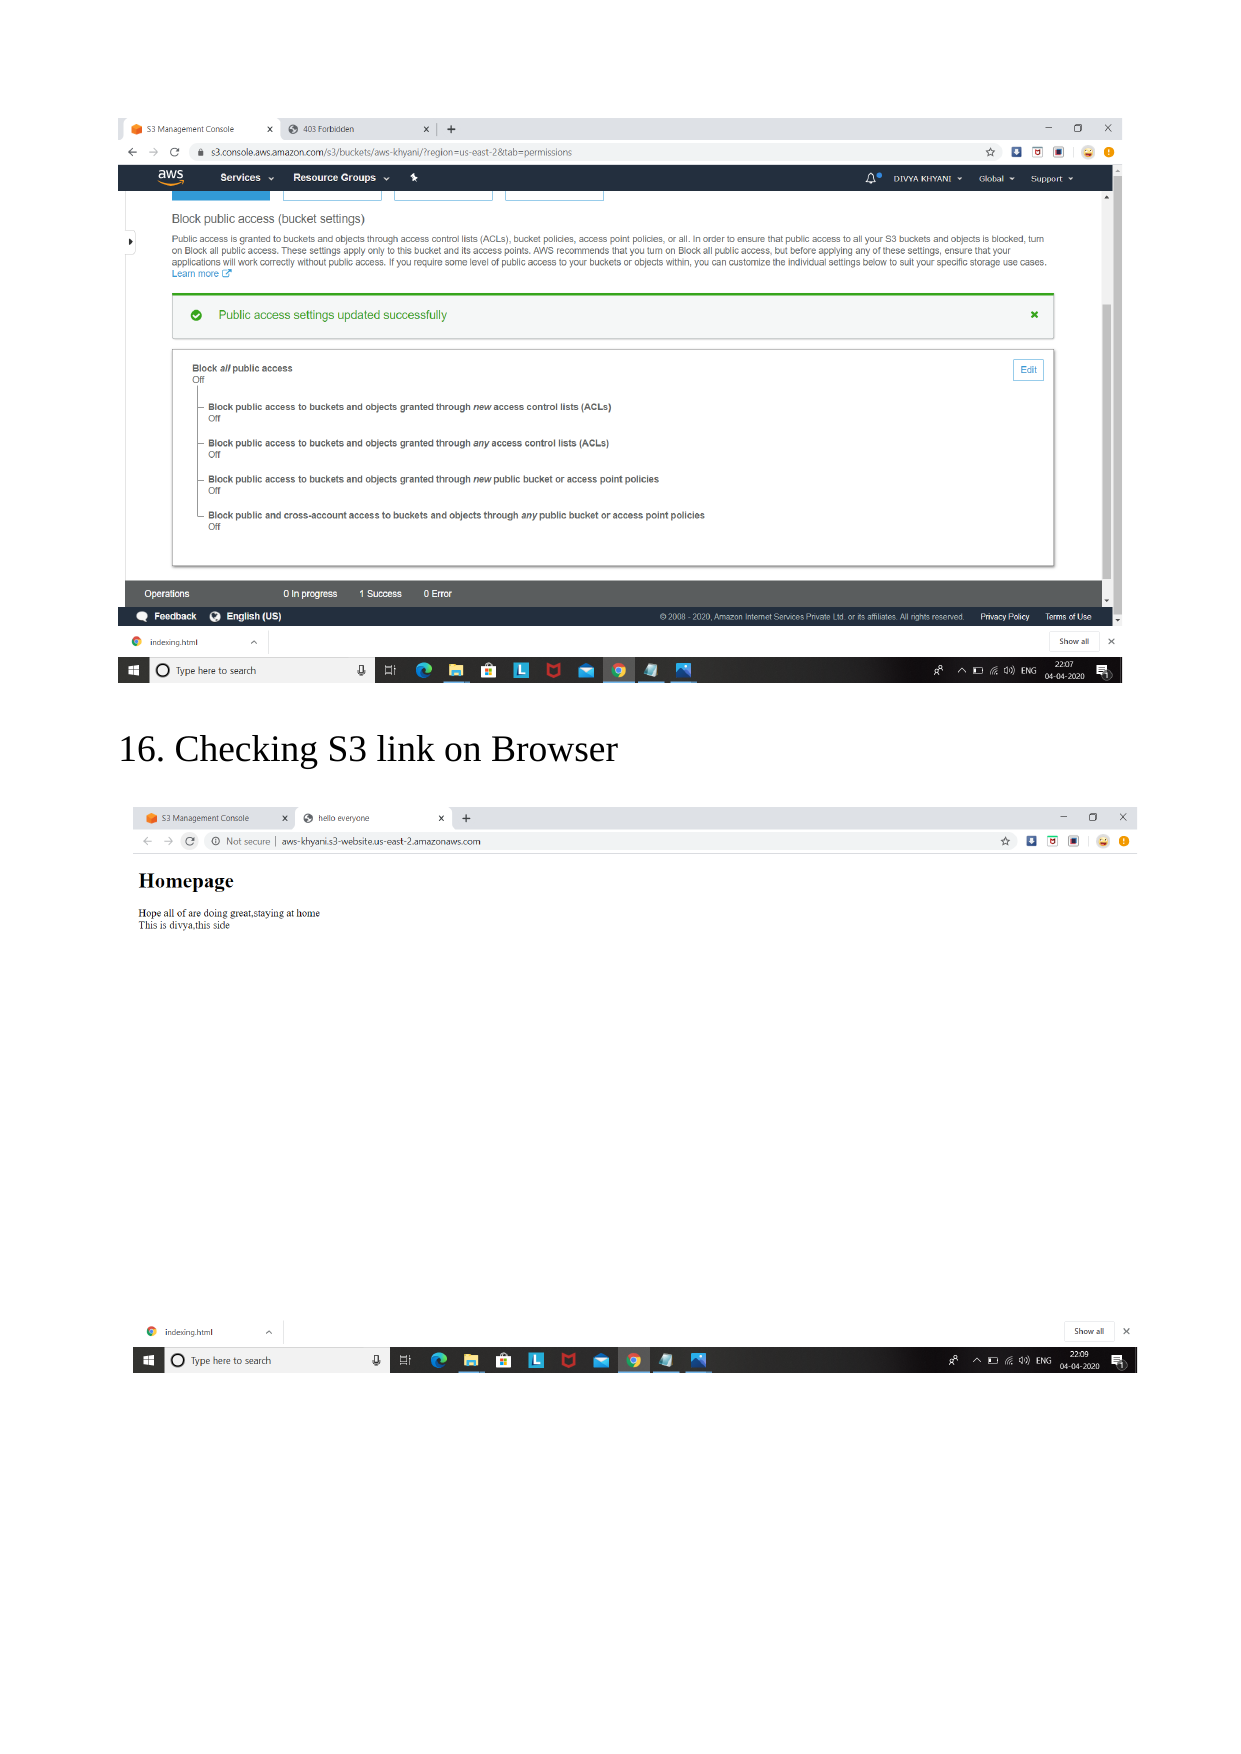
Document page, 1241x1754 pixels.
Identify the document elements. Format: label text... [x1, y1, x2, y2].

text 16. Checking S3 link on Browser [118, 726, 1122, 769]
picture [118, 118, 1123, 683]
picture [133, 807, 1138, 1373]
